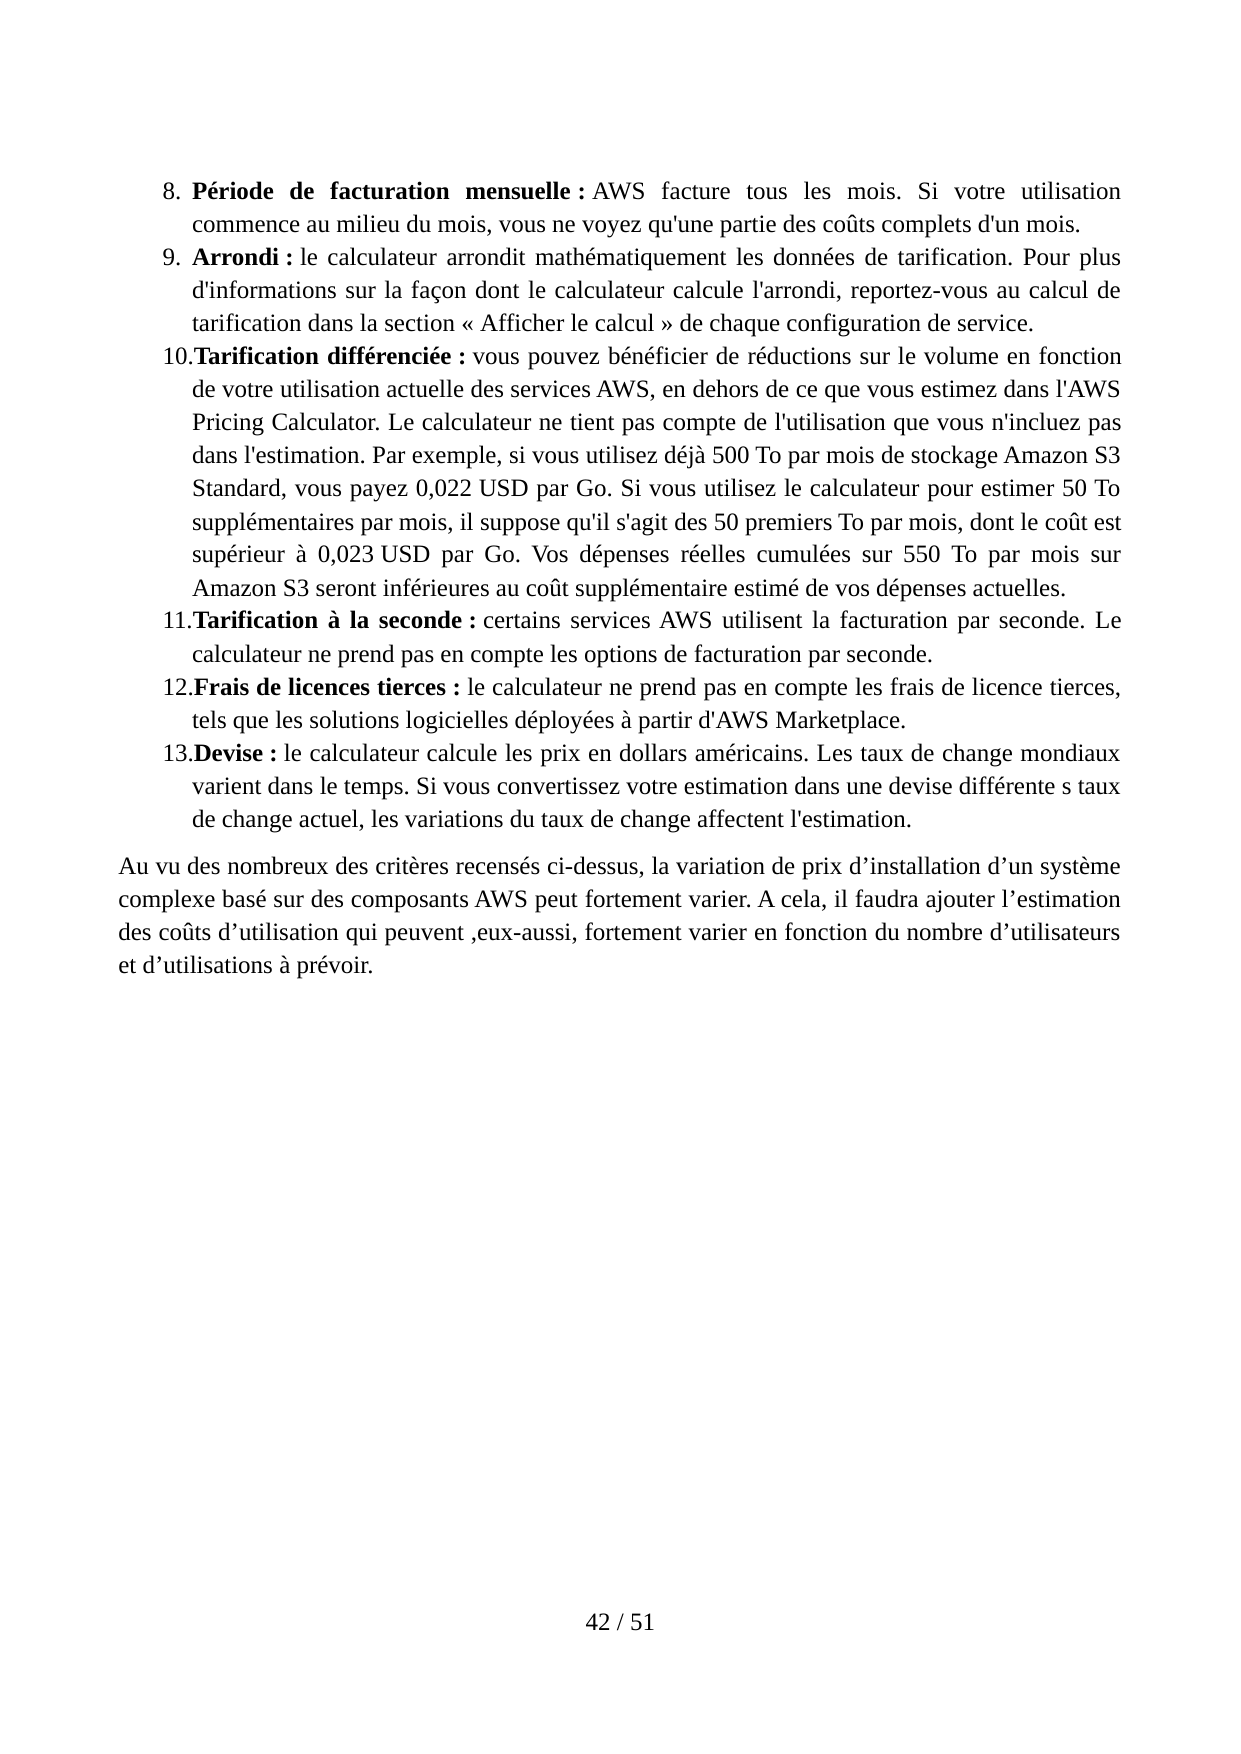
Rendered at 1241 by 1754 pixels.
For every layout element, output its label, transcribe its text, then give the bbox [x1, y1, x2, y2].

list Tarification à la seconde : certains services AWS utilisent la facturation par seconde. Le calculateur ne prend pas en compte les options de facturation par seconde. [162, 606, 1122, 667]
list Arrondi : le calculateur arrondit mathématiquement les données de tarification. Pour plus d'informations sur la façon dont le calculateur calcule l'arrondi, reportez-vous au calcul de tarification dans la section « Afficher le calcul » de chaque configuration de service. [162, 242, 1122, 337]
list Période de facturation mensuelle : AWS facture tous les mois. Si votre utilisation commence au milieu du mois, vous ne voyez qu'une partie des coûts complets d'un mois. [162, 176, 1122, 238]
text Au vu des nombreux des critères recensés ci-dessus, la variation de prix d’installation d’un système complexe basé sur des composants AWS peut fortement varier. A cela, il faudra ajouter l’estimation des coûts d’utilisation qui peuvent ,eux-aussi, fortement varier en fonction du nombre d’utilisateurs et d’utilisations à prévoir. [118, 851, 1122, 979]
list Devise : le calculateur calcule les prix en dollars américains. Les taux de change mondiaux varient dans le temps. Si vous convertissez votre estimation dans une devise différente s taux de change actuel, les variations du taux de change affectent l'estimation. [162, 738, 1122, 832]
list Frais de licences tierces : le calculateur ne prend pas en compte les frais de licence tierces, tels que les solutions logicielles déployées à partir d'AWS Marketplace. [162, 672, 1122, 733]
list Tarification différenciée : vous pouvez bénéficier de réductions sur le volume en fonction de votre utilisation actuelle des services AWS, en dehors de ce que vous estimez dans l'AWS Pricing Calculator. Le calculateur ne tient pas compte de l'utilisation que vous n'incluez pas dans l'estimation. Par exemple, si vous utilisez déjà 500 To par mois de stockage Amazon S3 Standard, vous payez 0,022 USD par Go. Si vous utilisez le calculateur pour estimer 50 To supplémentaires par mois, il suppose qu'il s'agit des 50 premiers To par mois, dont le coût est supérieur à 0,023 USD par Go. Vos dépenses réelles cumulées sur 550 To par mois sur Amazon S3 seront inférieures au coût supplémentaire estimé de vos dépenses actuelles. [162, 341, 1122, 601]
